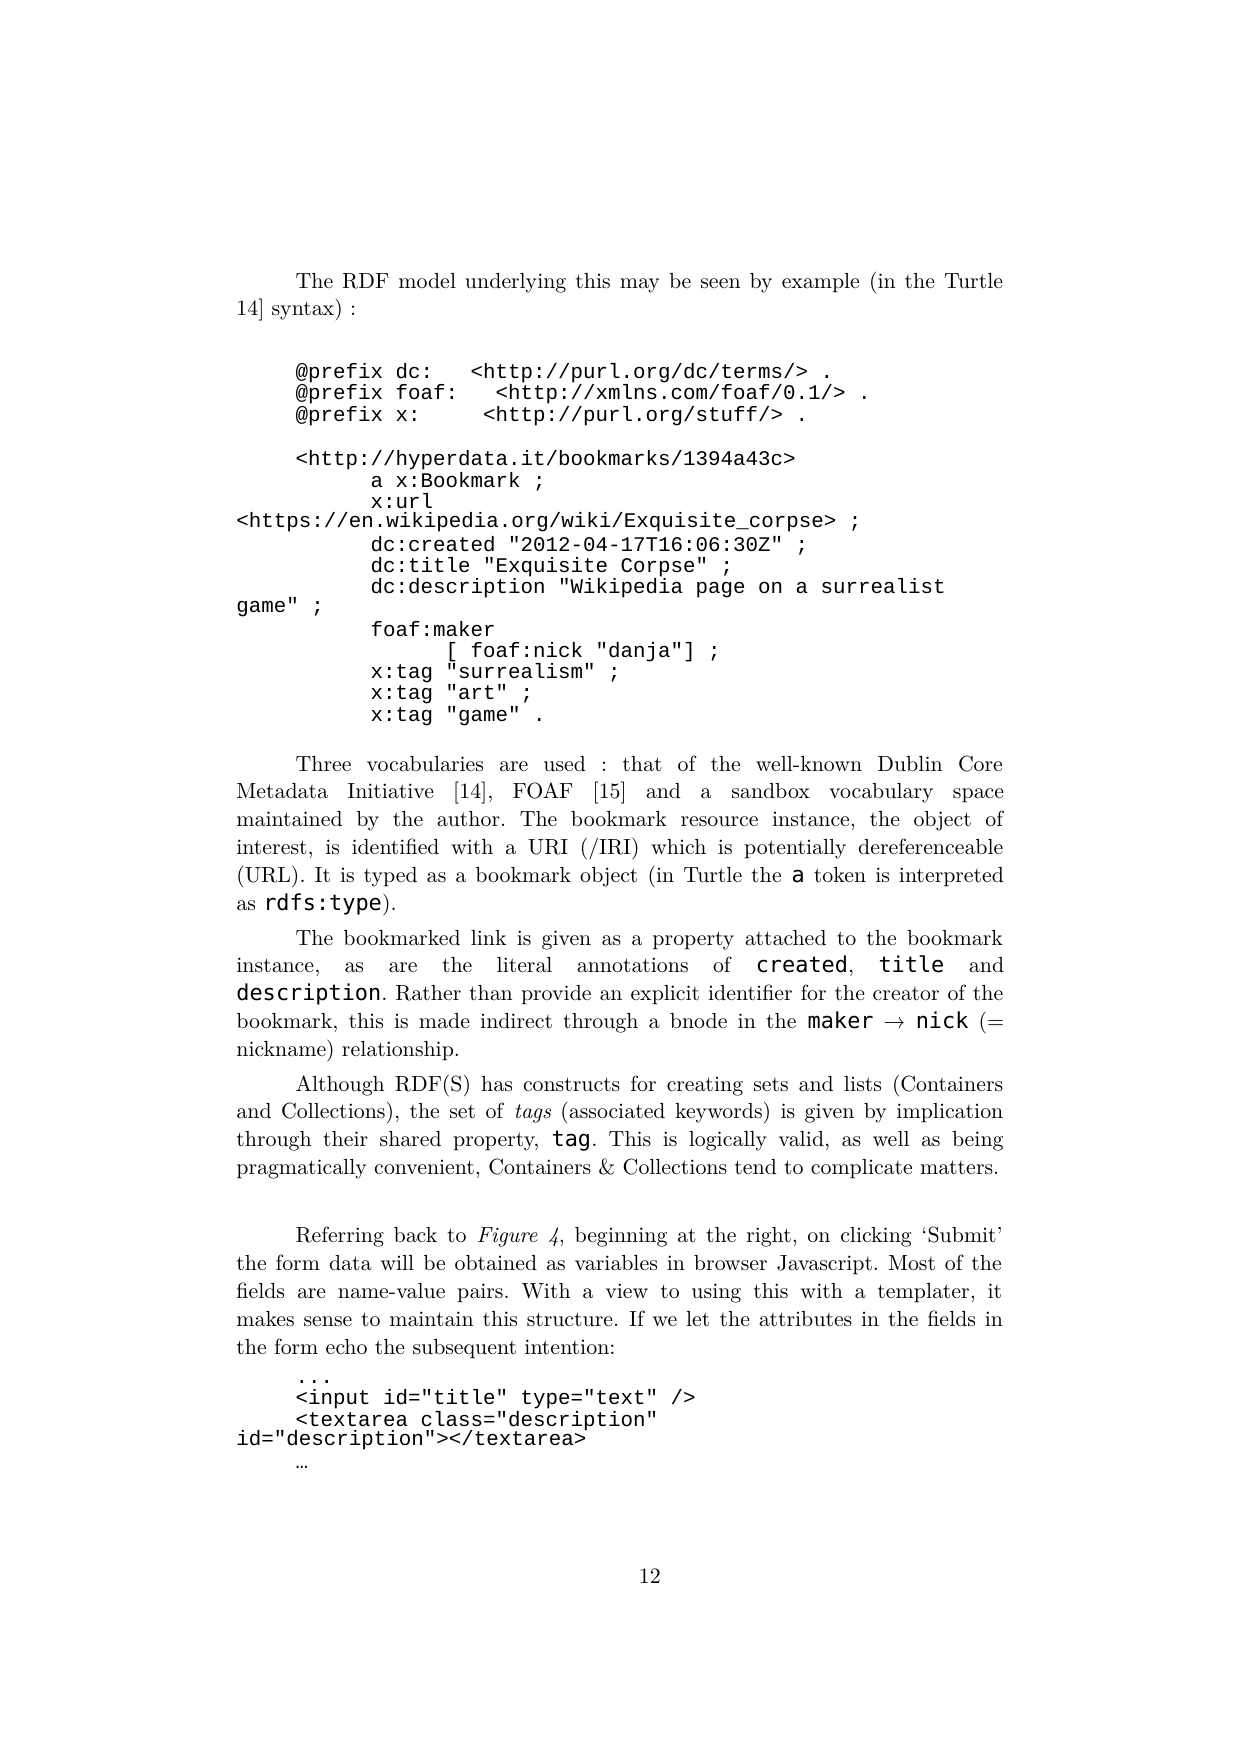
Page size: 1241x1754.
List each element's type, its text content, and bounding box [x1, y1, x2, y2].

text [ foaf:nick "danja"] ; [236, 640, 1004, 662]
text x:tag "surrealism" ; [236, 662, 1004, 683]
text <textarea class="description" id="description"></textarea> [236, 1409, 1004, 1452]
text foaf:maker [236, 619, 1004, 640]
text Referring back to Figure 4, beginning at the right, on clicking ‘Submit’ the form data will be obtained as variables in browser Javascript. Most of the fields are name-value pairs. With a view to using this with a templater, it makes sense to maintain this structure. If we let the attributes in the fields in the form echo the subsequent intention: [236, 1221, 1004, 1361]
text dc:title "Exquisite Corpse" ; [236, 555, 1004, 576]
text The RDF model underlying this may be seen by example (in the Turtle 14] syntax) : [236, 266, 1004, 322]
text @prefix foaf: <http://xmlns.com/foaf/0.1/> . [236, 383, 1004, 404]
text a x:Bookmark ; [236, 470, 1004, 491]
text x:url <https://en.wikipedia.org/wiki/Exquisite_corpse> ; [236, 491, 1004, 534]
text … [236, 1452, 1004, 1473]
text dc:created "2012-04-17T16:06:30Z" ; [236, 534, 1004, 555]
text Although RDF(S) has constructs for creating sets and lists (Containers and Collections), the set of tags (associated keywords) is given by implication through their shared property, tag. This is logically valid, as well as being pragmatically convenient, Containers & Collections tend to complicate matters. [236, 1069, 1004, 1181]
text dc:description "Wikipedia page on a surrealist game" ; [236, 576, 1004, 619]
text Three vocabularies are used : that of the well-known Dublin Core Metadata Initiative [14], FOAF [15] and a sandbox vocabulary space maintained by the author. The bookmark resource instance, the object of interest, is identified with a URI (/IRI) which is potentially dereferenceable (URL). It is typed as a bookmark object (in Turtle the a token is interpreted as rdfs:type). [236, 749, 1004, 917]
text x:tag "art" ; [236, 683, 1004, 704]
text @prefix dc: <http://purl.org/dc/terms/> . [236, 361, 1004, 383]
text The bookmarked link is given as a property attached to the bookmark instance, as are the literal annotations of created, title and description. Rather than provide an explicit identifier for the creator of the bookmark, this is made indirect through a bnode in the maker → nick (= nickname) relationship. [236, 923, 1004, 1063]
text x:tag "game" . [236, 704, 1004, 725]
text <http://hyperdata.it/bookmarks/1394a43c> [236, 449, 1004, 470]
text <input id="title" type="text" /> [236, 1388, 1004, 1409]
text ... [236, 1367, 1004, 1388]
text @prefix x: <http://purl.org/stuff/> . [236, 404, 1004, 425]
